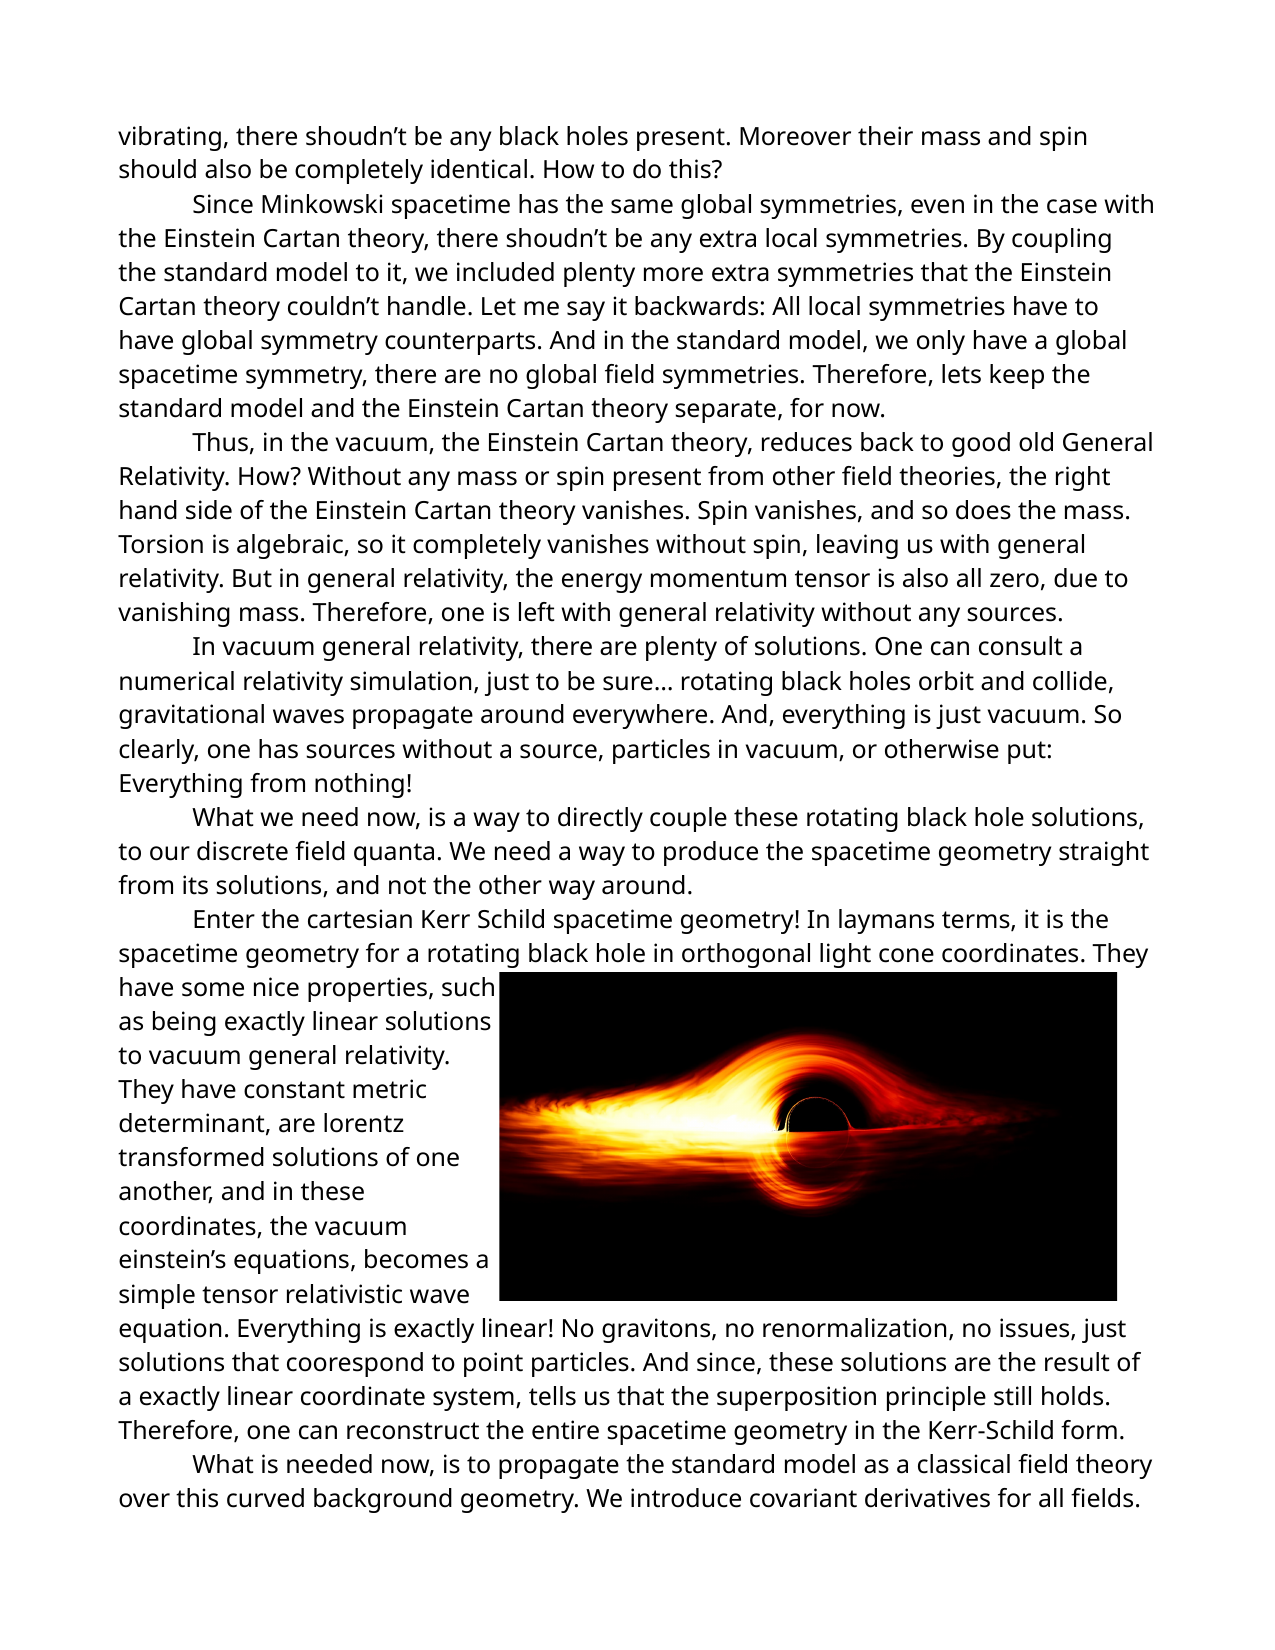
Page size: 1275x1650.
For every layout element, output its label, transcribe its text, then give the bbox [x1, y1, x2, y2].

text In vacuum general relativity, there are plenty of solutions. One can consult a numerical relativity simulation, just to be sure… rotating black holes orbit and collide, gravitational waves propagate around everywhere. And, everything is just vacuum. So clearly, one has sources without a source, particles in vacuum, or otherwise put: Everything from nothing! [118, 629, 1157, 799]
text What is needed now, is to propagate the standard model as a classical field theory over this curved background geometry. We introduce covariant derivatives for all fields. [118, 1447, 1157, 1515]
text Since Minkowski spacetime has the same global symmetries, even in the case with the Einstein Cartan theory, there shoudn’t be any extra local symmetries. By coupling the standard model to it, we included plenty more extra symmetries that the Einstein Cartan theory couldn’t handle. Let me say it backwards: All local symmetries have to have global symmetry counterparts. And in the standard model, we only have a global spacetime symmetry, there are no global field symmetries. Therefore, lets keep the standard model and the Einstein Cartan theory separate, for now. [118, 186, 1157, 425]
picture [499, 972, 1118, 1301]
text Enter the cartesian Kerr Schild spacetime geometry! In laymans terms, it is the spacetime geometry for a rotating black hole in orthogonal light cone coordinates. They have some nice properties, such as being exactly linear solutions to vacuum general relativity. They have constant metric determinant, are lorentz transformed solutions of one another, and in these coordinates, the vacuum einstein’s equations, becomes a simple tensor relativistic wave equation. Everything is exactly linear! No gravitons, no renormalization, no issues, just solutions that coorespond to point particles. And since, these solutions are the result of a exactly linear coordinate system, tells us that the superposition principle still holds. Therefore, one can reconstruct the entire spacetime geometry in the Kerr-Schild form. [118, 902, 1157, 1447]
text vibrating, there shoudn’t be any black holes present. Moreover their mass and spin should also be completely identical. How to do this? [118, 118, 1157, 186]
text Thus, in the vacuum, the Einstein Cartan theory, reduces back to good old General Relativity. How? Without any mass or spin present from other field theories, the right hand side of the Einstein Cartan theory vanishes. Spin vanishes, and so does the mass. Torsion is algebraic, so it completely vanishes without spin, leaving us with general relativity. But in general relativity, the energy momentum tensor is also all zero, due to vanishing mass. Therefore, one is left with general relativity without any sources. [118, 425, 1157, 629]
text What we need now, is a way to directly couple these rotating black hole solutions, to our discrete field quanta. We need a way to produce the spacetime geometry straight from its solutions, and not the other way around. [118, 799, 1157, 902]
